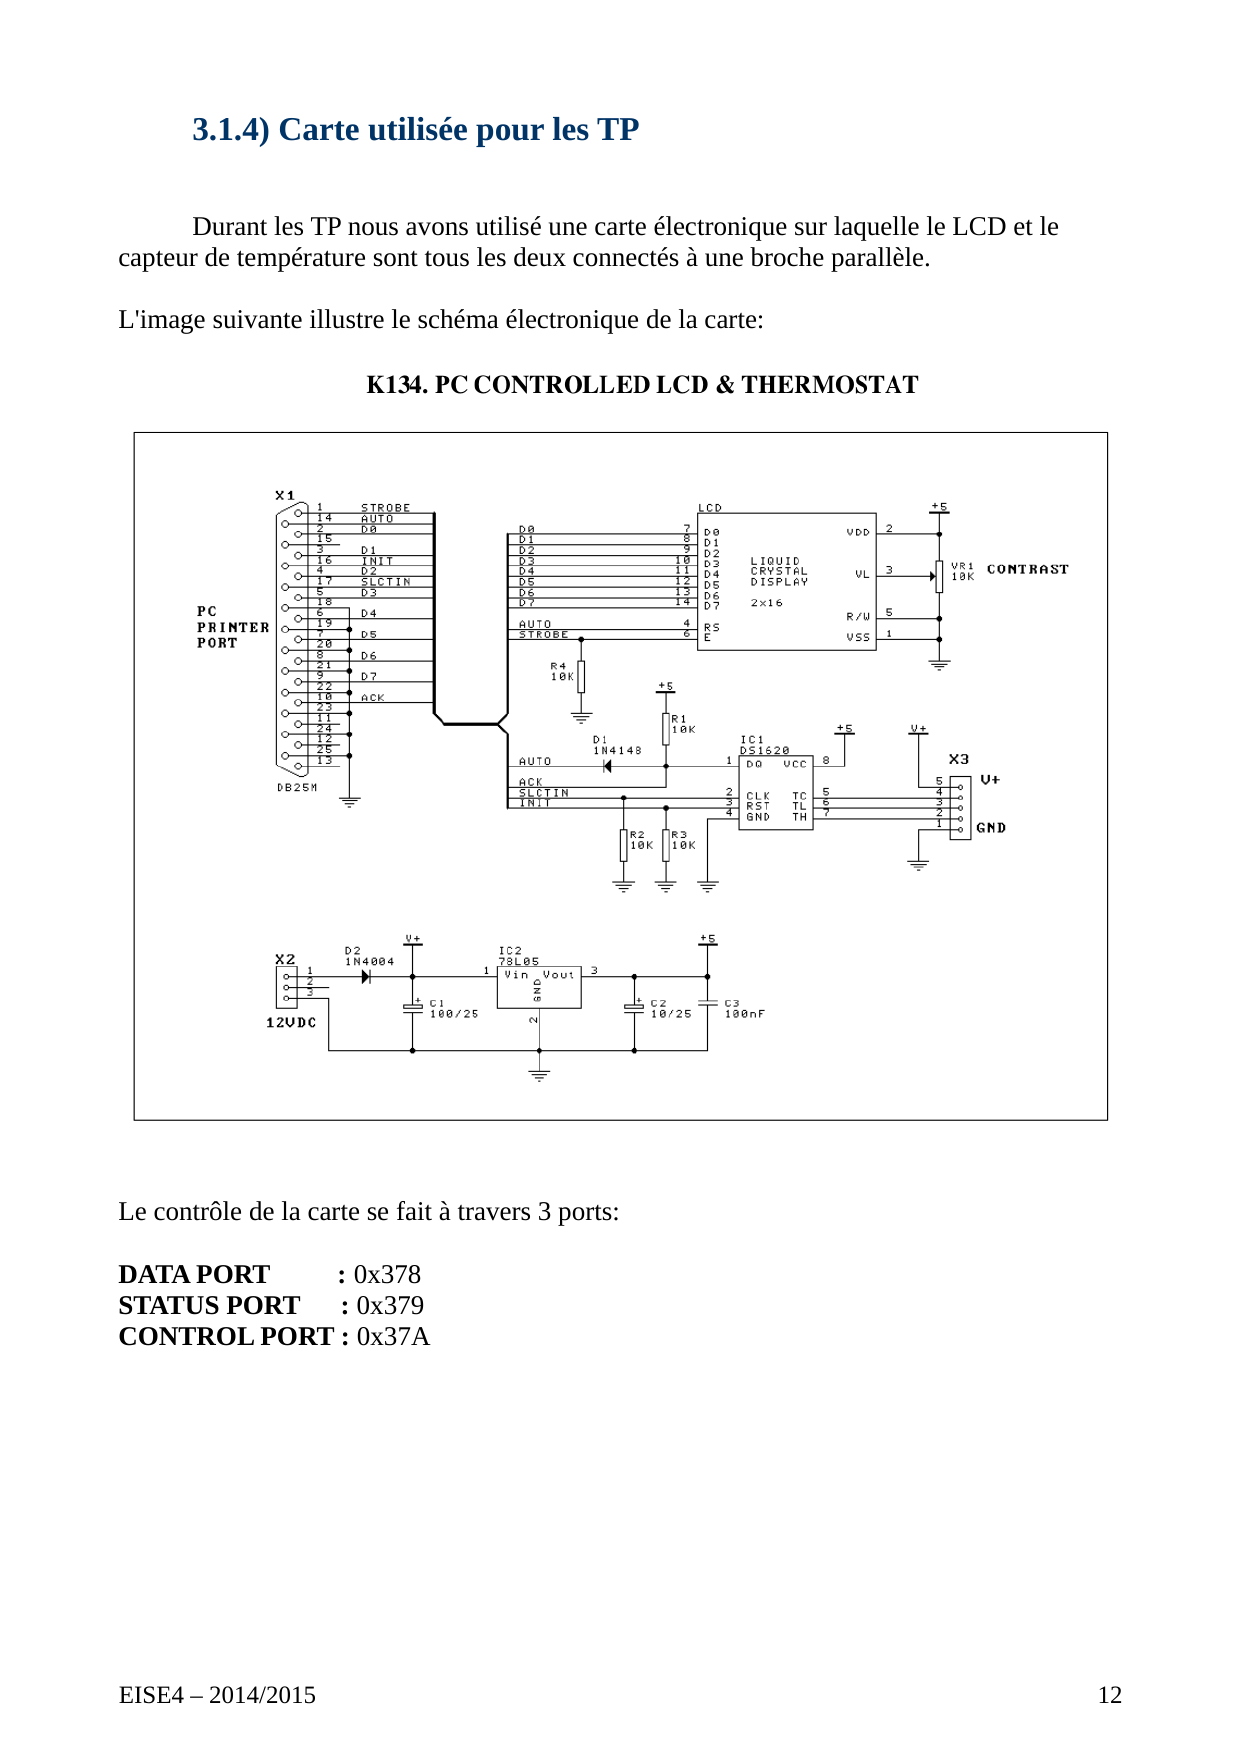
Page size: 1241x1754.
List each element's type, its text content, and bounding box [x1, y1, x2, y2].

text STATUS PORT : 0x379 [118, 1289, 1122, 1320]
text L'image suivante illustre le schéma électronique de la carte: [118, 303, 1122, 334]
text CONTROL PORT : 0x37A [118, 1320, 1122, 1351]
text 3.1.4) Carte utilisée pour les TP [118, 109, 1122, 148]
text Le contrôle de la carte se fait à travers 3 ports: [118, 1196, 1122, 1227]
text Durant les TP nous avons utilisé une carte électronique sur laquelle le LCD et le capteur de température sont tous les deux connectés à une broche parallèle. [118, 210, 1122, 272]
picture [118, 365, 1123, 1134]
text DATA PORT : 0x378 [118, 1258, 1122, 1289]
